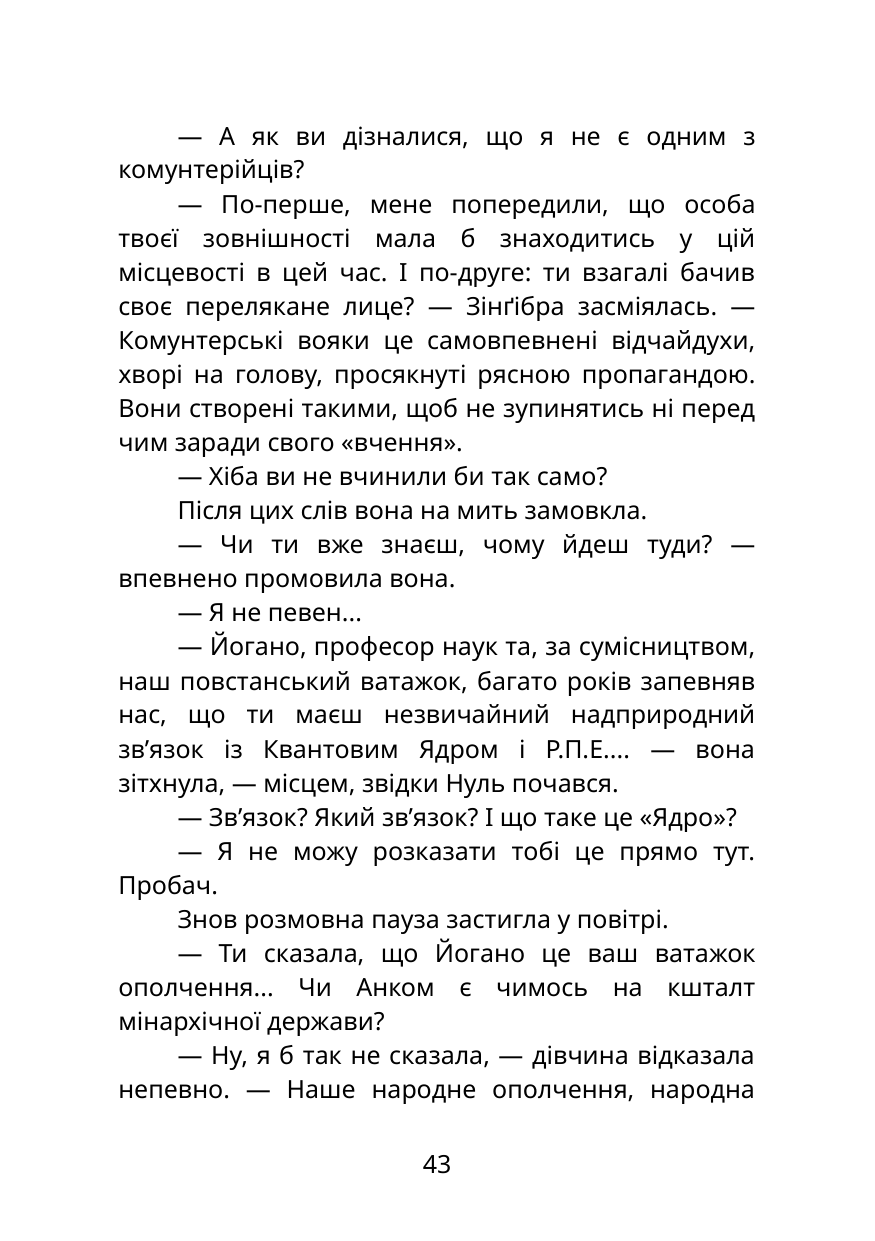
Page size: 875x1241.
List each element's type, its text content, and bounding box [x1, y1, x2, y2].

text — Зв’язок? Який зв’язок? І що таке це «Ядро»? [118, 799, 756, 833]
text — По-перше, мене попередили, що особа твоєї зовнішності мала б знаходитись у цій місцевості в цей час. І по-друге: ти взагалі бачив своє перелякане лице? — Зінґібра засміялась. — Комунтерські вояки це самовпевнені відчайдухи, хворі на голову, просякнуті рясною пропагандою. Вони створені такими, щоб не зупинятись ні перед чим заради свого «вчення». [118, 186, 756, 459]
text — А як ви дізналися, що я не є одним з комунтерійців? [118, 118, 756, 186]
text Знов розмовна пауза застигла у повітрі. [118, 902, 756, 936]
text — Я не можу розказати тобі це прямо тут. Пробач. [118, 833, 756, 902]
text — Я не певен... [118, 595, 756, 629]
text — Хіба ви не вчинили би так само? [118, 459, 756, 493]
text — Йогано, професор наук та, за сумісництвом, наш повстанський ватажок, багато років запевняв нас, що ти маєш незвичайний надприродний зв’язок із Квантовим Ядром і Р.П.Е.... — вона зітхнула, — місцем, звідки Нуль почався. [118, 629, 756, 799]
text Після цих слів вона на мить замовкла. [118, 493, 756, 527]
text — Ти сказала, що Йогано це ваш ватажок ополчення... Чи Анком є чимось на кшталт мінархічної держави? [118, 936, 756, 1038]
text — Чи ти вже знаєш, чому йдеш туди? — впевнено промовила вона. [118, 527, 756, 595]
text — Ну, я б так не сказала, — дівчина відказала непевно. — Наше народне ополчення, народна [118, 1038, 756, 1106]
